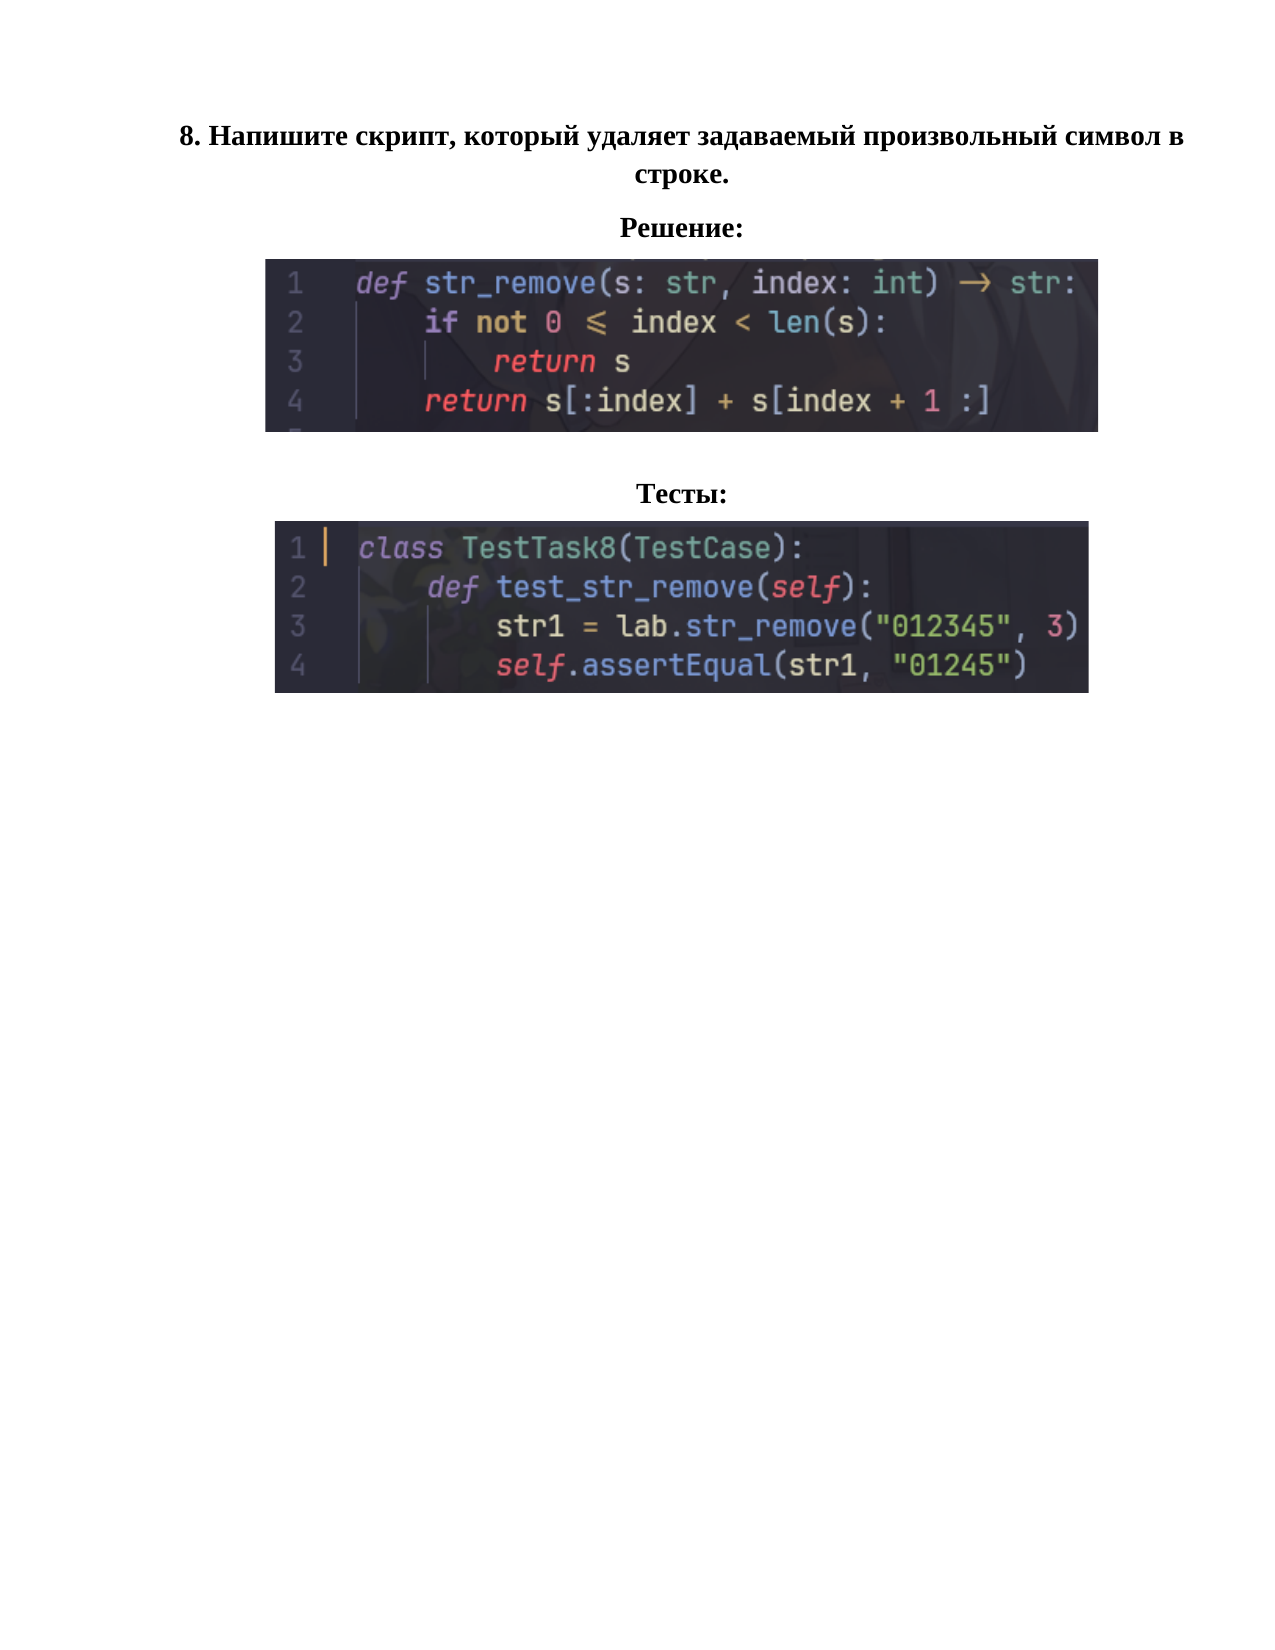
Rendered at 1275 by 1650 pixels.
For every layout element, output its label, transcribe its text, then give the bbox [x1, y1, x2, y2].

text 8. Напишите скрипт, который удаляет задаваемый произвольный символ в строке. [177, 118, 1186, 190]
picture [274, 521, 1089, 693]
text Тесты: [177, 476, 1186, 509]
text Решение: [177, 210, 1186, 243]
picture [265, 259, 1099, 432]
